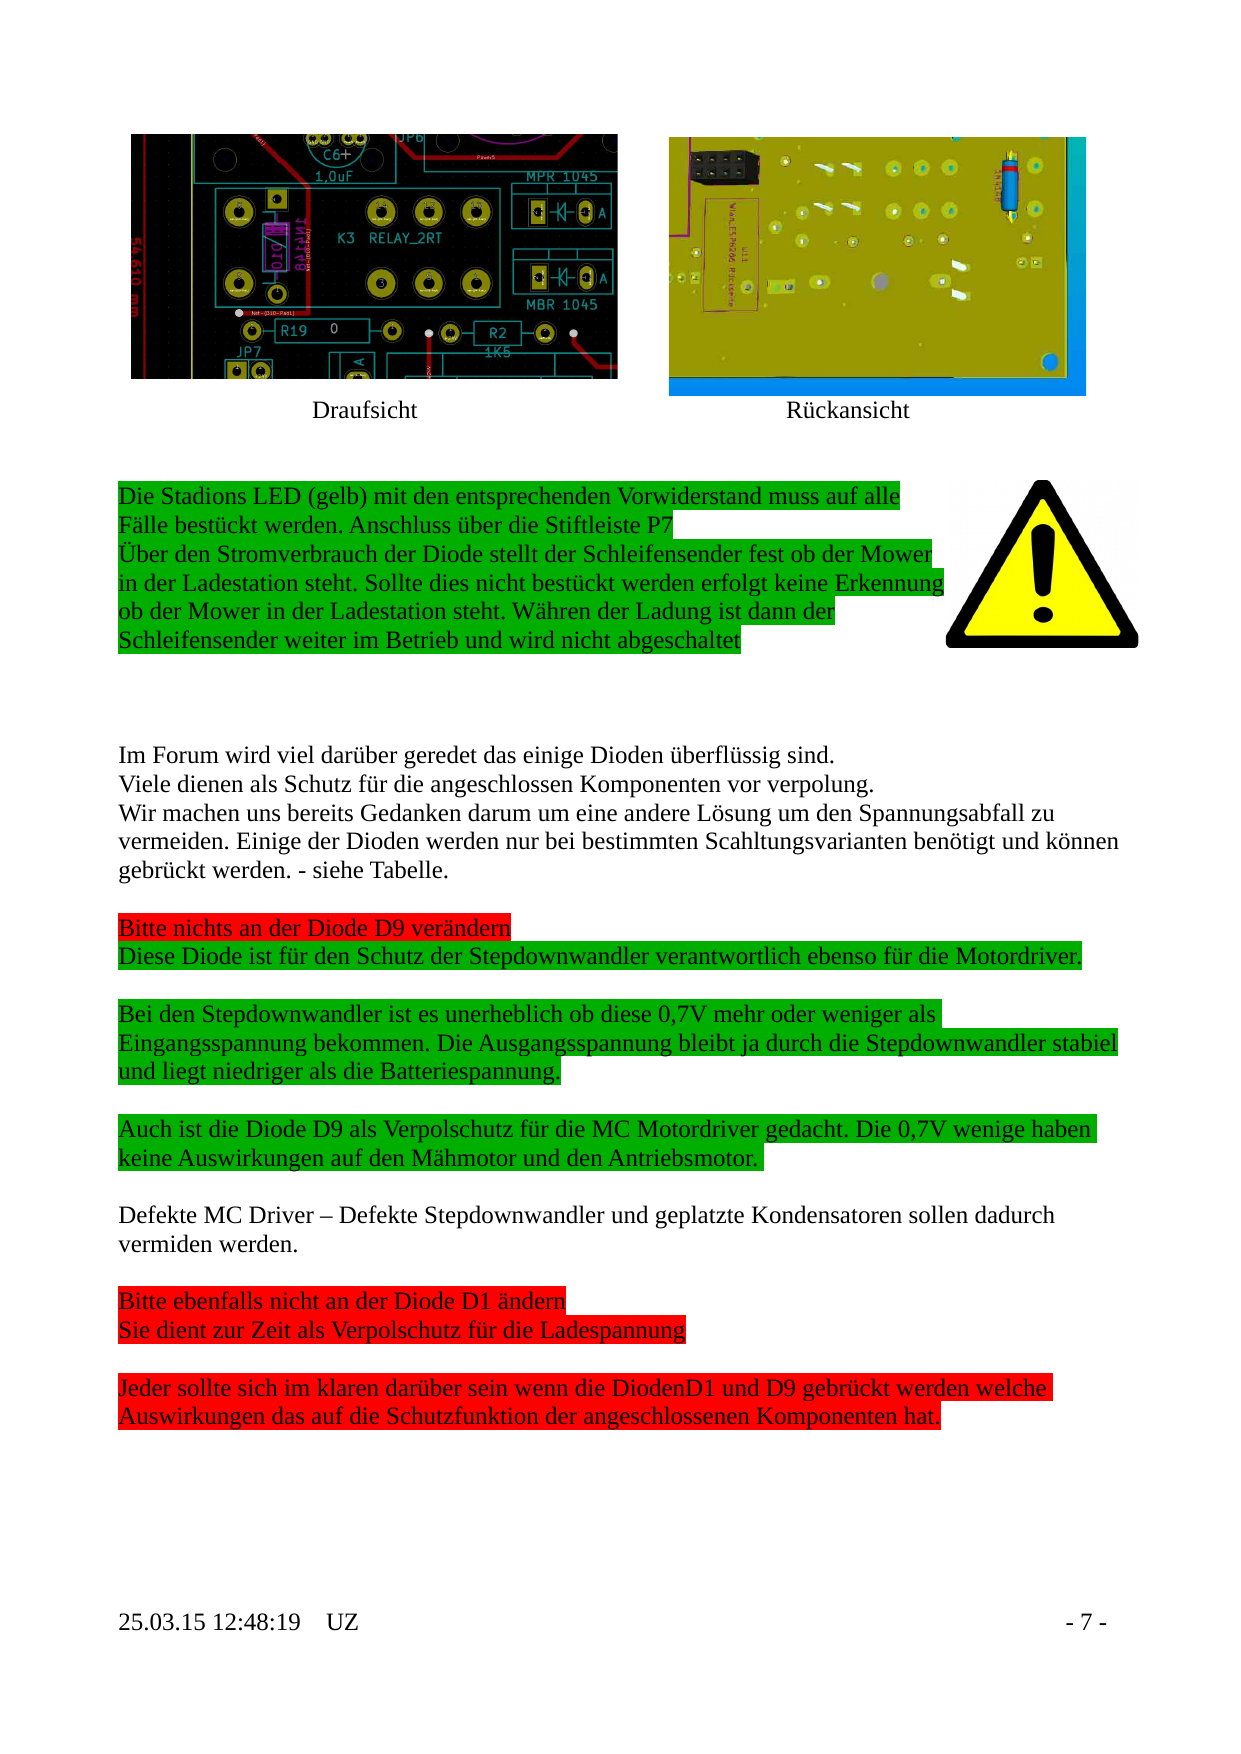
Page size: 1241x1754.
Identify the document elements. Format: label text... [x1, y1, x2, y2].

text Bitte ebenfalls nicht an der Diode D1 ändern [118, 1286, 1122, 1315]
text Auch ist die Diode D9 als Verpolschutz für die MC Motordriver gedacht. Die 0,7V wenige haben keine Auswirkungen auf den Mähmotor und den Antriebsmotor. [118, 1114, 1122, 1171]
picture [131, 134, 618, 379]
text Im Forum wird viel darüber geredet das einige Dioden überflüssig sind. [118, 740, 1122, 769]
text Defekte MC Driver – Defekte Stepdownwandler und geplatzte Kondensatoren sollen dadurch vermiden werden. [118, 1200, 1122, 1258]
text Jeder sollte sich im klaren darüber sein wenn die DiodenD1 und D9 gebrückt werden welche Auswirkungen das auf die Schutzfunktion der angeschlossenen Komponenten hat. [118, 1373, 1122, 1430]
text Sie dient zur Zeit als Verpolschutz für die Ladespannung [118, 1315, 1122, 1344]
text Wir machen uns bereits Gedanken darum um eine andere Lösung um den Spannungsabfall zu vermeiden. Einige der Dioden werden nur bei bestimmten Scahltungsvarianten benötigt und können gebrückt werden. - siehe Tabelle. [118, 798, 1122, 884]
text Über den Stromverbrauch der Diode stellt der Schleifensender fest ob der Mower in der Ladestation steht. Sollte dies nicht bestückt werden erfolgt keine Erkennung ob der Mower in der Ladestation steht. Währen der Ladung ist dann der Schleifensender weiter im Betrieb und wird nicht abgeschaltet [118, 539, 1122, 654]
text Viele dienen als Schutz für die angeschlossen Komponenten vor verpolung. [118, 769, 1122, 798]
text Draufsicht Rückansicht [118, 118, 1122, 424]
picture [668, 137, 1087, 396]
text Bei den Stepdownwandler ist es unerheblich ob diese 0,7V mehr oder weniger als Eingangsspannung bekommen. Die Ausgangsspannung bleibt ja durch die Stepdownwandler stabiel und liegt niedriger als die Batteriespannung. [118, 999, 1122, 1085]
text Die Stadions LED (gelb) mit den entsprechenden Vorwiderstand muss auf alle Fälle bestückt werden. Anschluss über die Stiftleiste P7 [118, 481, 945, 539]
text Bitte nichts an der Diode D9 verändern [118, 913, 1122, 941]
picture [945, 480, 1139, 648]
text Diese Diode ist für den Schutz der Stepdownwandler verantwortlich ebenso für die Motordriver. [118, 941, 1122, 970]
